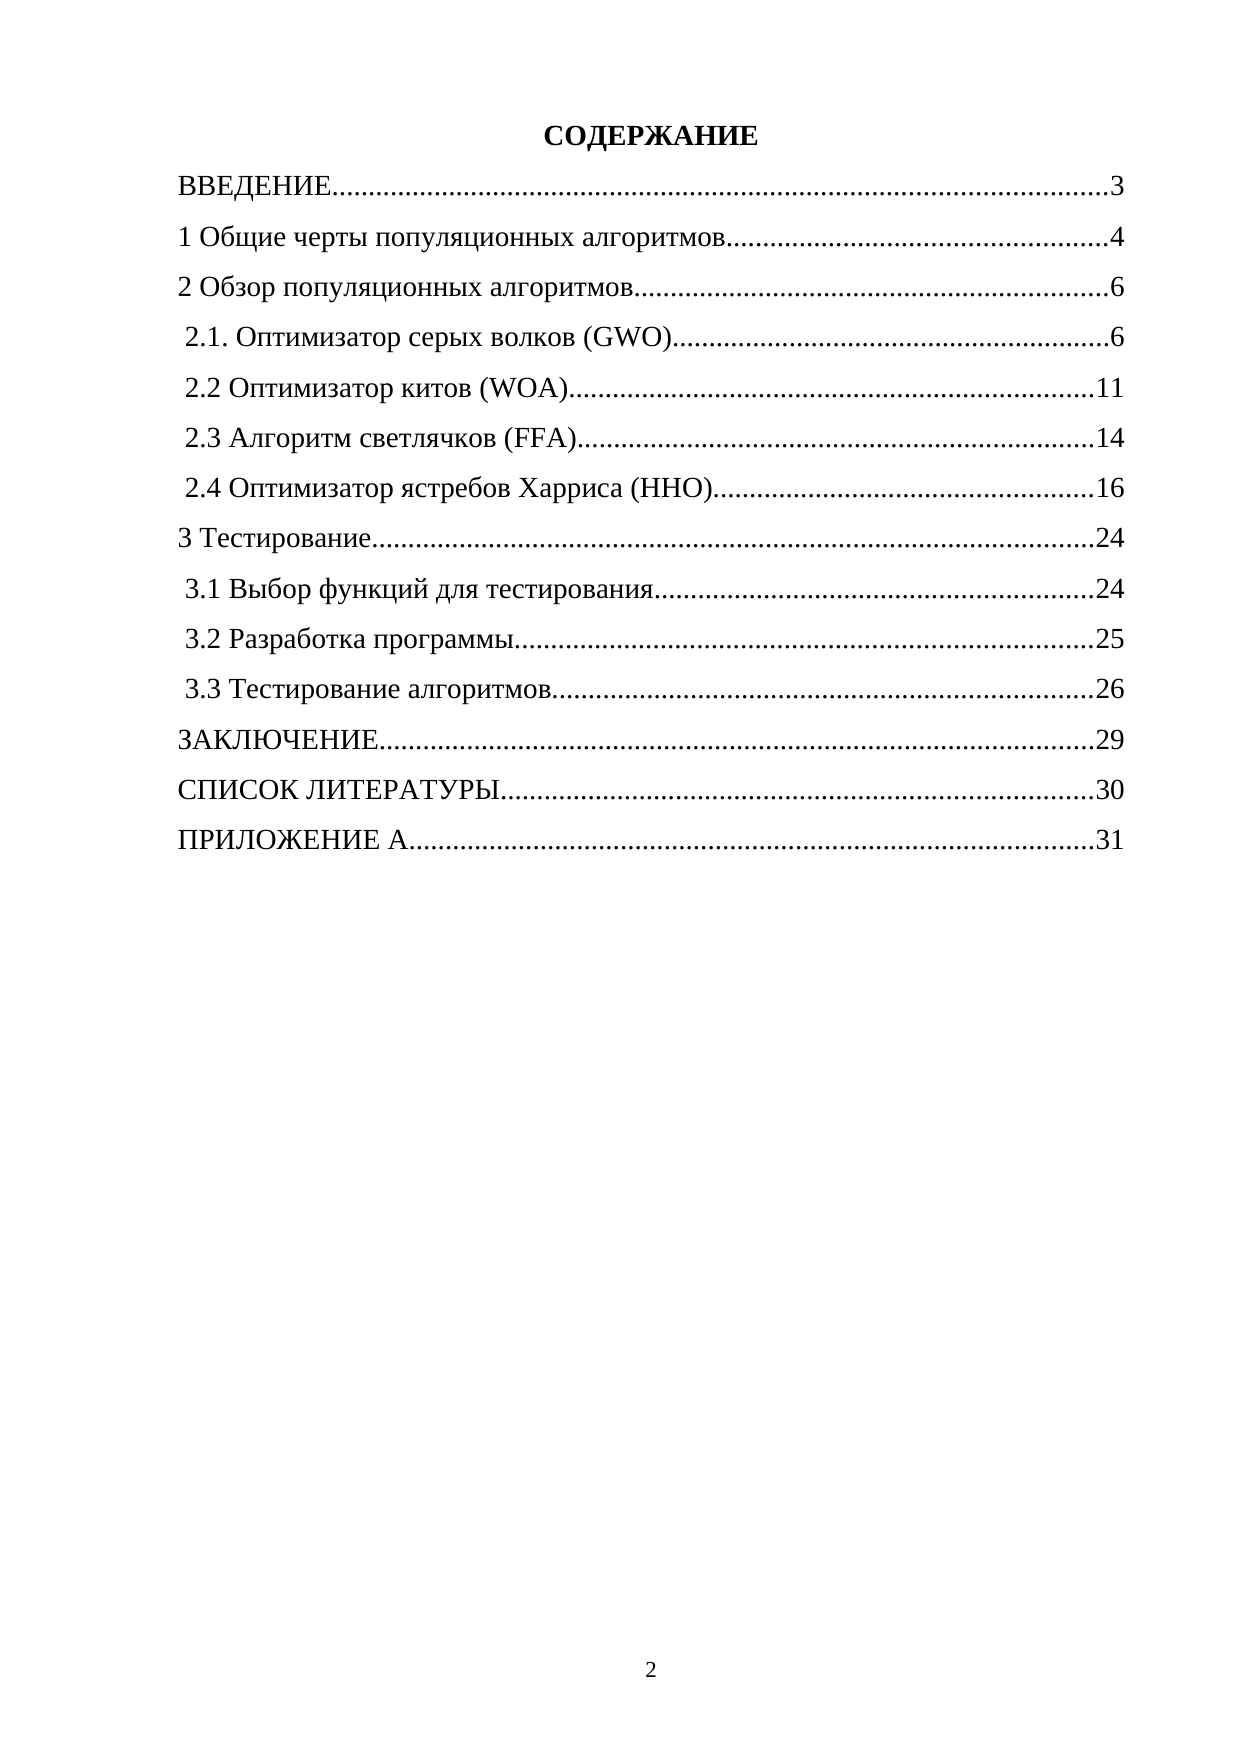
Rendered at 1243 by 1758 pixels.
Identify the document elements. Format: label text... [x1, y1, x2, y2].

text 3 Тестирование 24 [177, 521, 1124, 554]
text ЗАКЛЮЧЕНИЕ 29 [177, 722, 1124, 755]
text 2.1. Оптимизатор серых волков (GWO) 6 [177, 319, 1124, 353]
text 3.1 Выбор функций для тестирования 24 [177, 571, 1124, 604]
text 1 Общие черты популяционных алгоритмов 4 [177, 219, 1124, 252]
text 2.2 Оптимизатор китов (WOA) 11 [177, 370, 1124, 403]
text 2.4 Оптимизатор ястребов Харриса (HHO) 16 [177, 470, 1124, 504]
text ПРИЛОЖЕНИЕ А 31 [177, 822, 1124, 856]
text ВВЕДЕНИЕ 3 [177, 168, 1124, 202]
text 2.3 Алгоритм светлячков (FFA) 14 [177, 420, 1124, 453]
text СПИСОК ЛИТЕРАТУРЫ 30 [177, 772, 1124, 806]
text СОДЕРЖАНИЕ [177, 118, 1124, 152]
text 3.3 Тестирование алгоритмов 26 [177, 672, 1124, 705]
text 2 Обзор популяционных алгоритмов 6 [177, 269, 1124, 303]
text 3.2 Разработка программы 25 [177, 621, 1124, 655]
